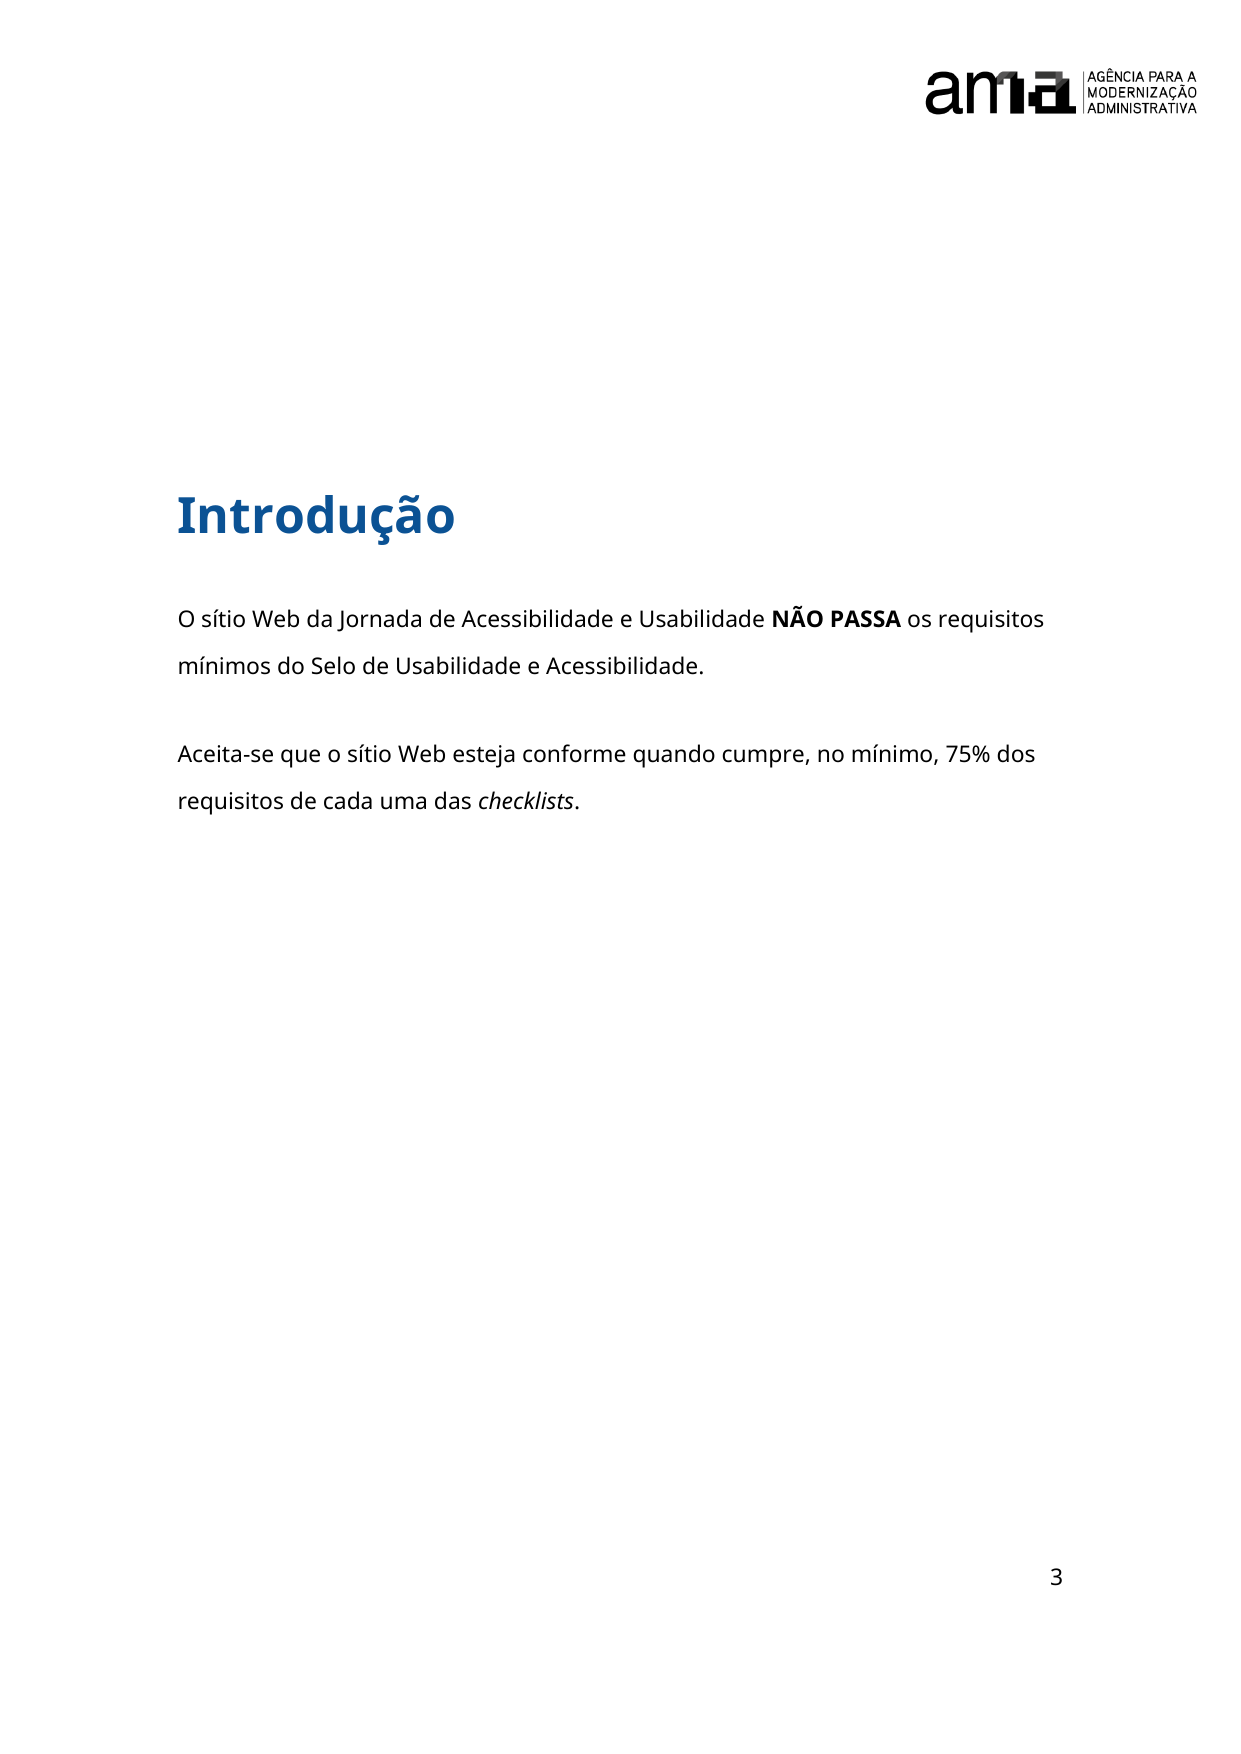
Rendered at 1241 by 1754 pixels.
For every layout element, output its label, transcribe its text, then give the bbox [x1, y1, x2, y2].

subtitle Introdução [177, 480, 1063, 548]
text Aceita-se que o sítio Web esteja conforme quando cumpre, no mínimo, 75% dos requisitos de cada uma das checklists. [177, 738, 1063, 816]
text O sítio Web da Jornada de Acessibilidade e Usabilidade NÃO PASSA os requisitos mínimos do Selo de Usabilidade e Acessibilidade. [177, 603, 1063, 681]
